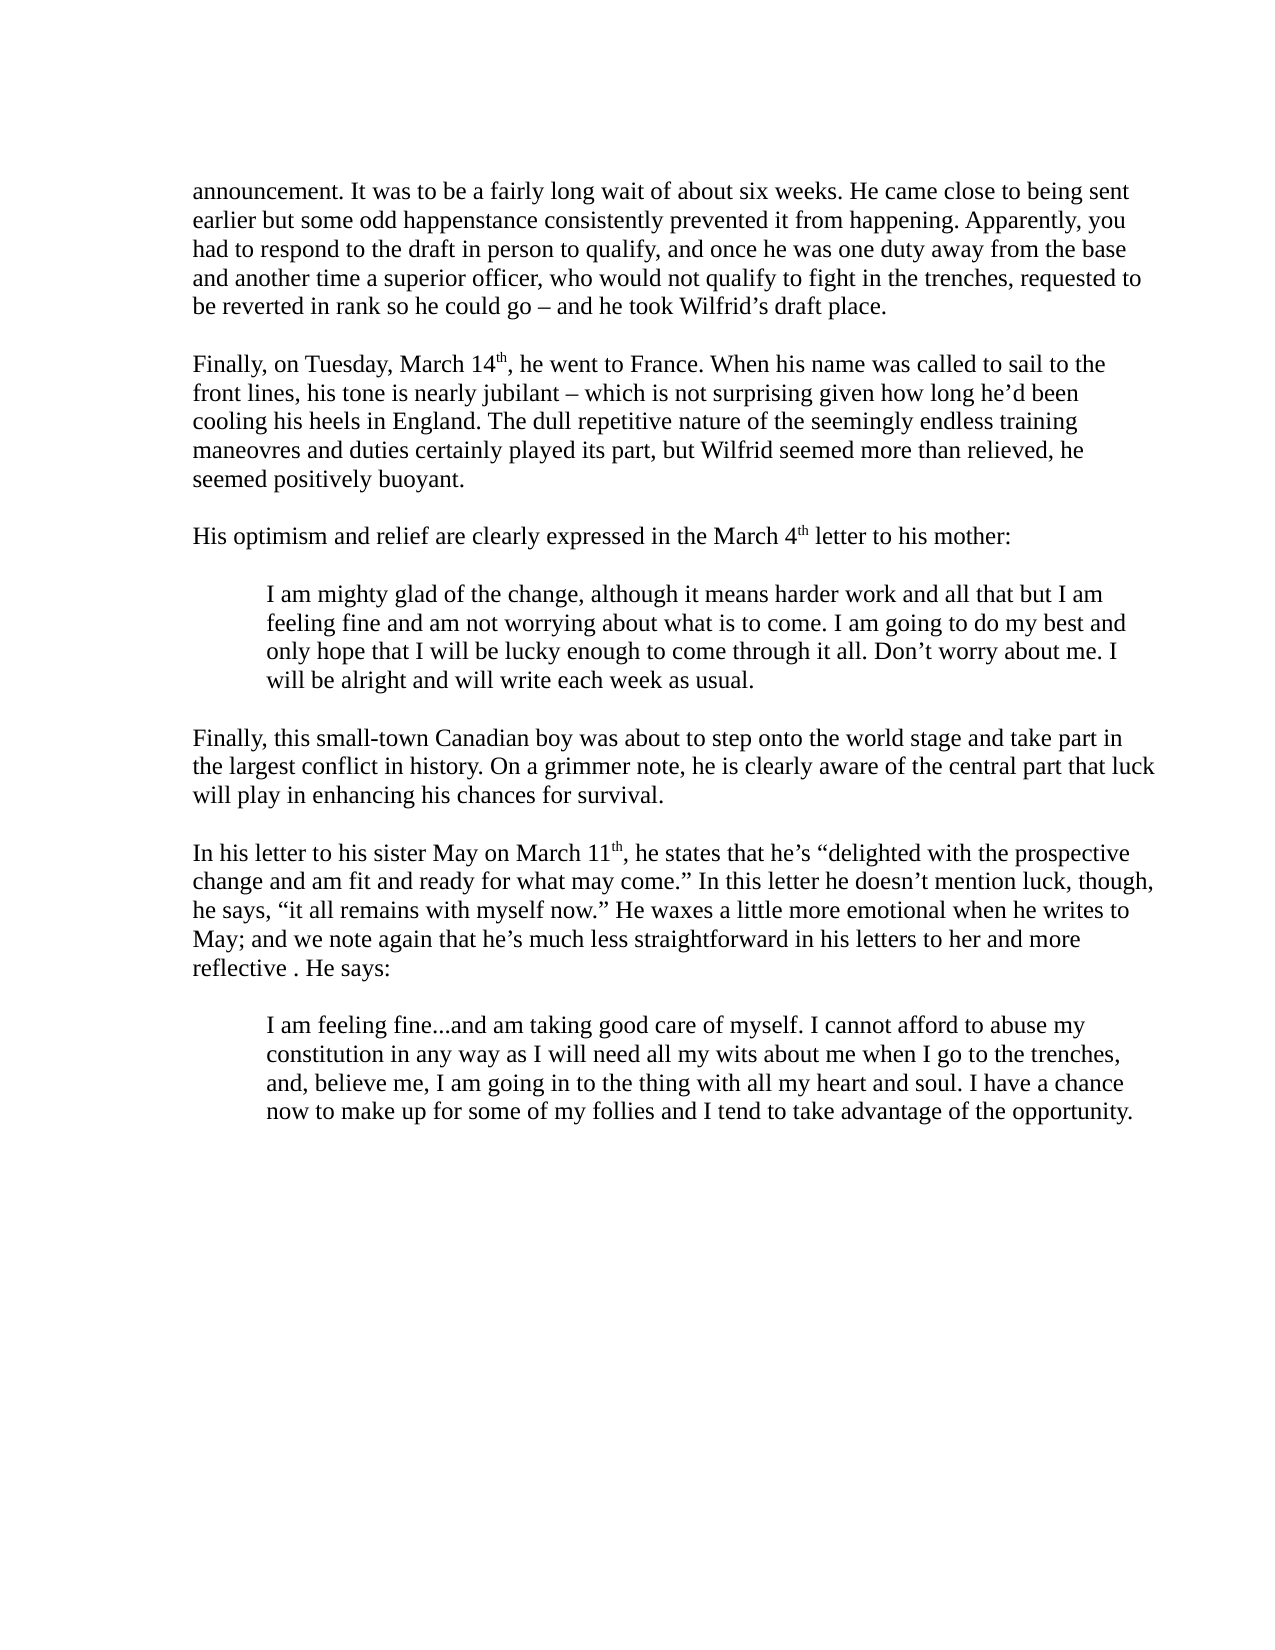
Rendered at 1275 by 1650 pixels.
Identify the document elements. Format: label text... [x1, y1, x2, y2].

text Finally, on Tuesday, March 14th, he went to France. When his name was called to sail to the front lines, his tone is nearly jubilant – which is not surprising given how long he’d been cooling his heels in England. The dull repetitive nature of the seemingly endless training maneovres and duties certainly played its part, but Wilfrid seemed more than relieved, he seemed positively buoyant. [192, 349, 1158, 493]
text announcement. It was to be a fairly long wait of about six weeks. He came close to being sent earlier but some odd happenstance consistently prevented it from happening. Apparently, you had to respond to the draft in person to qualify, and once he was one duty away from the base and another time a superior officer, who would not qualify to fight in the trenches, requested to be reverted in rank so he could go – and he took Wilfrid’s draft place. [192, 176, 1158, 320]
text I am feeling fine...and am taking good care of myself. I cannot afford to abuse my constitution in any way as I will need all my wits about me when I go to the trenches, and, believe me, I am going in to the thing with all my heart and soul. I have a chance now to make up for some of my follies and I tend to take advantage of the opportunity. [266, 1010, 1158, 1125]
text Finally, this small-town Canadian boy was about to step onto the world stage and take part in the largest conflict in history. On a grimmer note, he is clearly aware of the central part that luck will play in enhancing his chances for survival. [192, 723, 1158, 809]
text His optimism and relief are clearly expressed in the March 4th letter to his mother: [192, 521, 1158, 550]
text I am mighty glad of the change, although it means harder work and all that but I am feeling fine and am not worrying about what is to come. I am going to do my best and only hope that I will be lucky enough to come through it all. Don’t worry about me. I will be alright and will write each week as usual. [266, 579, 1158, 694]
text In his letter to his sister May on March 11th, he states that he’s “delighted with the prospective change and am fit and ready for what may come.” In this letter he doesn’t mention luck, though, he says, “it all remains with myself now.” He waxes a little more emotional when he writes to May; and we note again that he’s much less straightforward in his letters to her and more reflective . He says: [192, 838, 1158, 981]
